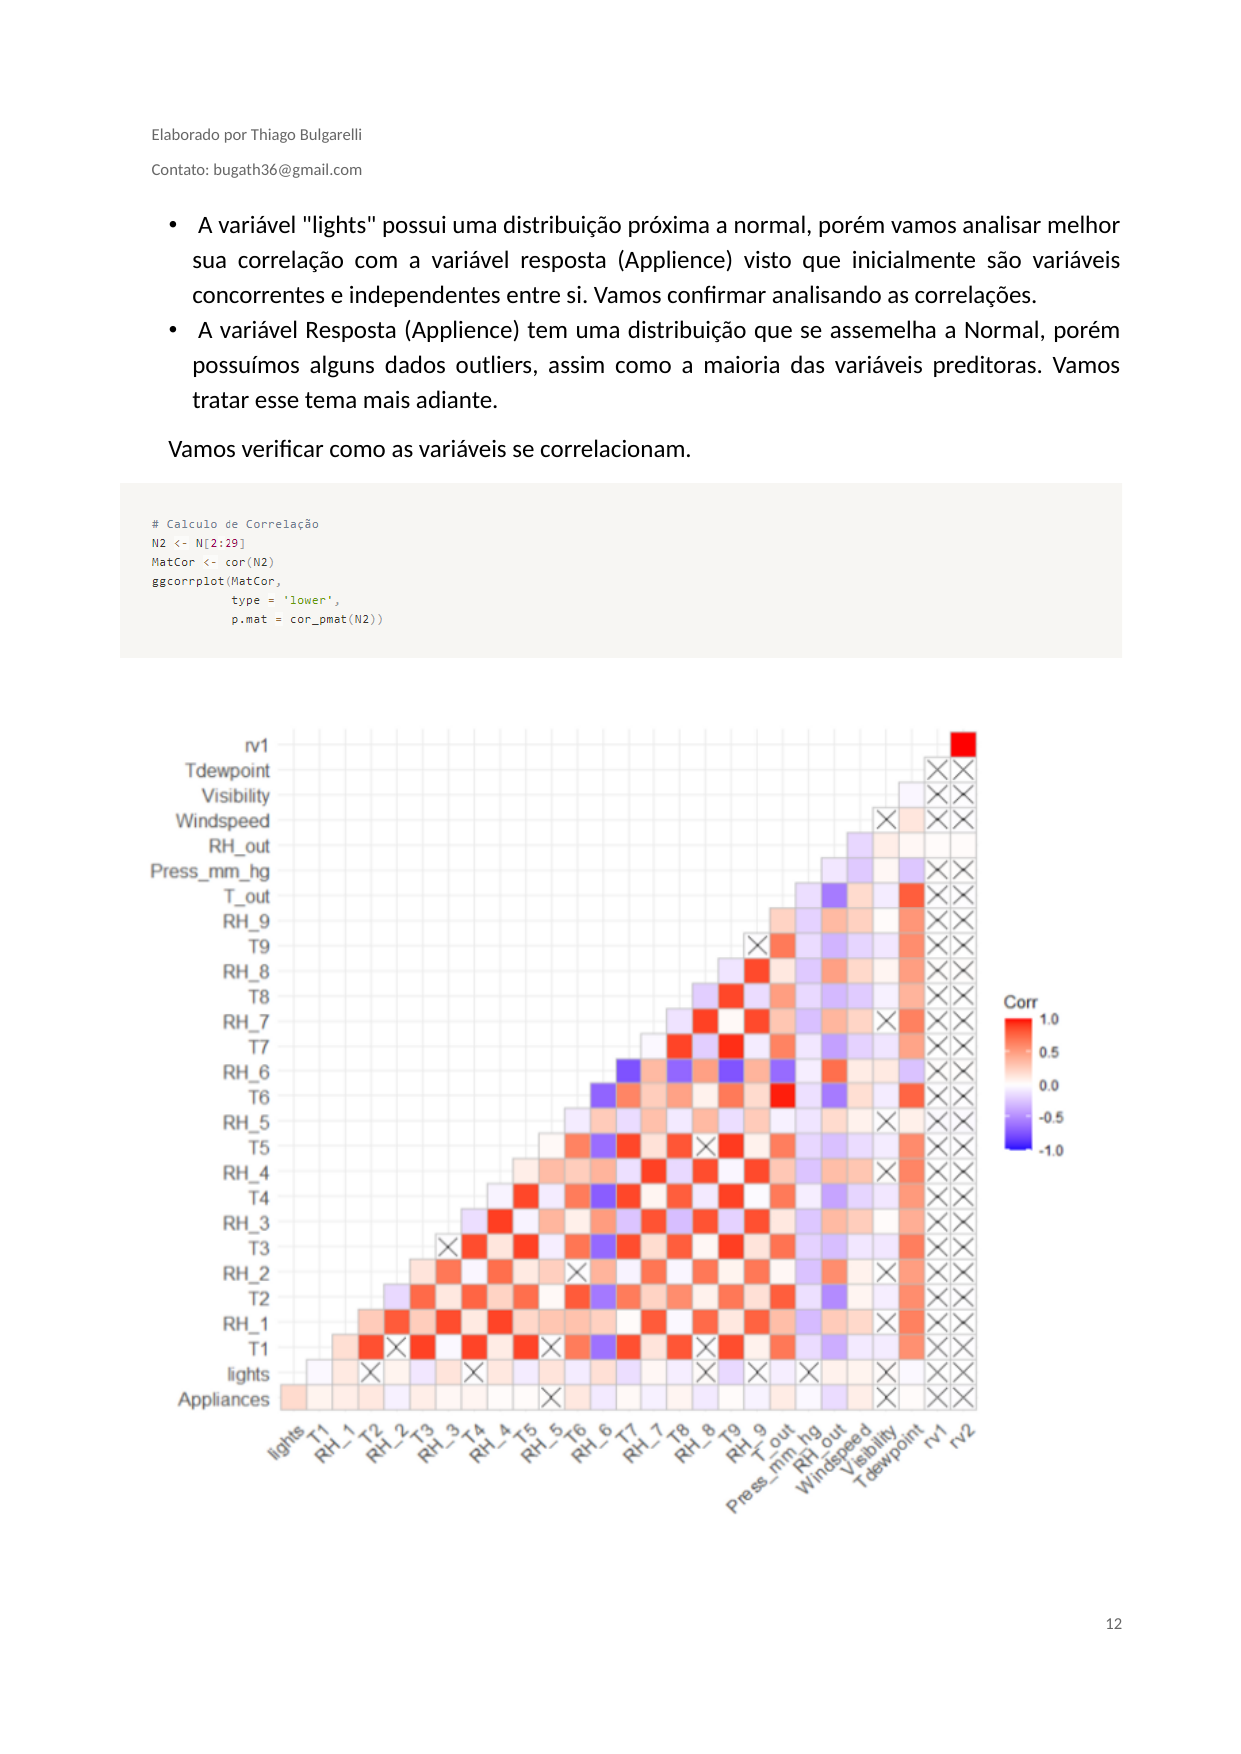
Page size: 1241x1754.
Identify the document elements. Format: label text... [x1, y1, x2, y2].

list A variável "lights" possui uma distribuição próxima a normal, porém vamos analisar melhor sua correlação com a variável resposta (Applience) visto que inicialmente são variáveis concorrentes e independentes entre si. Vamos confirmar analisando as correlações. [162, 209, 1122, 309]
list A variável Resposta (Applience) tem uma distribuição que se assemelha a Normal, porém possuímos alguns dados outliers, assim como a maioria das variáveis preditoras. Vamos tratar esse tema mais adiante. [162, 314, 1122, 414]
picture [118, 483, 1123, 658]
picture [134, 711, 1106, 1515]
text Vamos verificar como as variáveis se correlacionam. [118, 434, 1122, 464]
